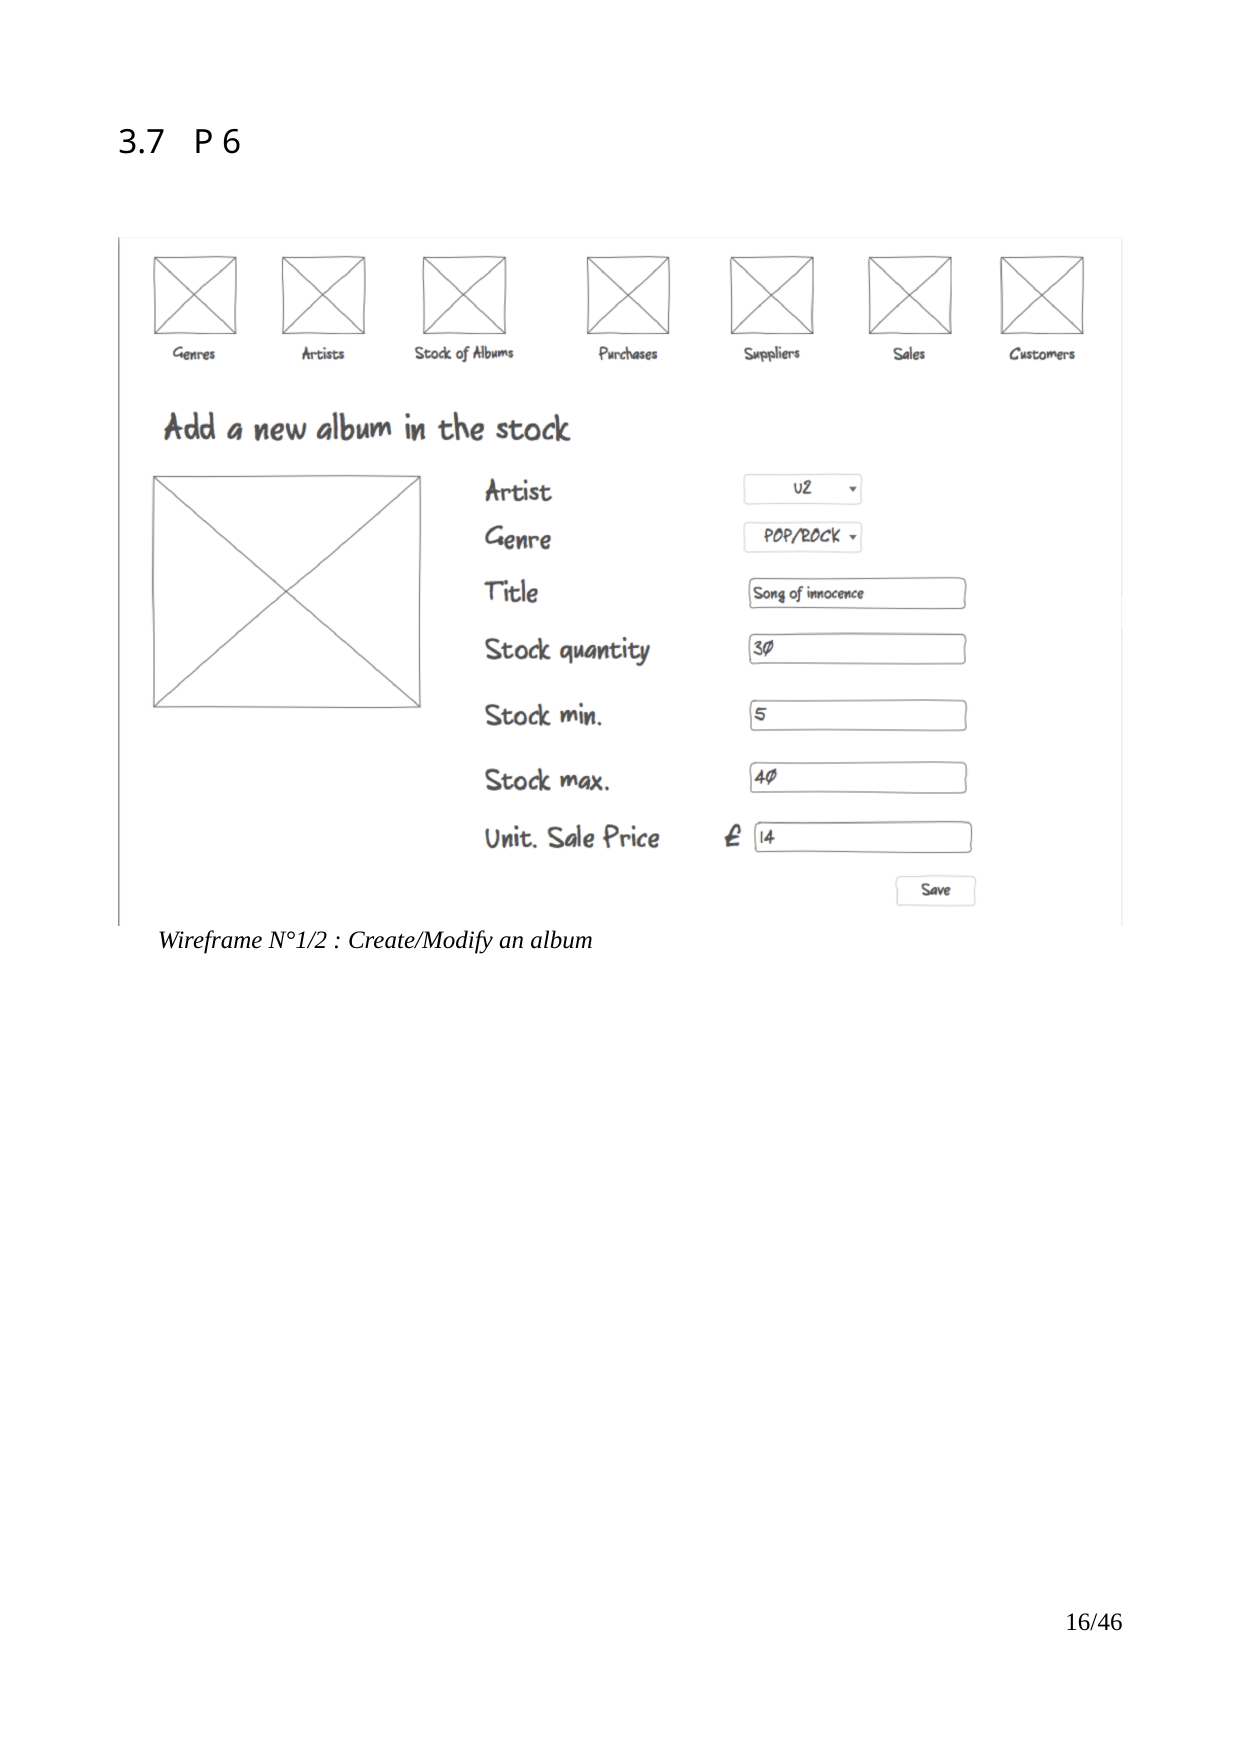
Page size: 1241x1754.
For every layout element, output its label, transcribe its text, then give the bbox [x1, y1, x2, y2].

picture [118, 237, 1123, 926]
title P 6 [118, 118, 1122, 163]
text Wireframe N°1/2 : Create/Modify an album [158, 926, 1083, 954]
